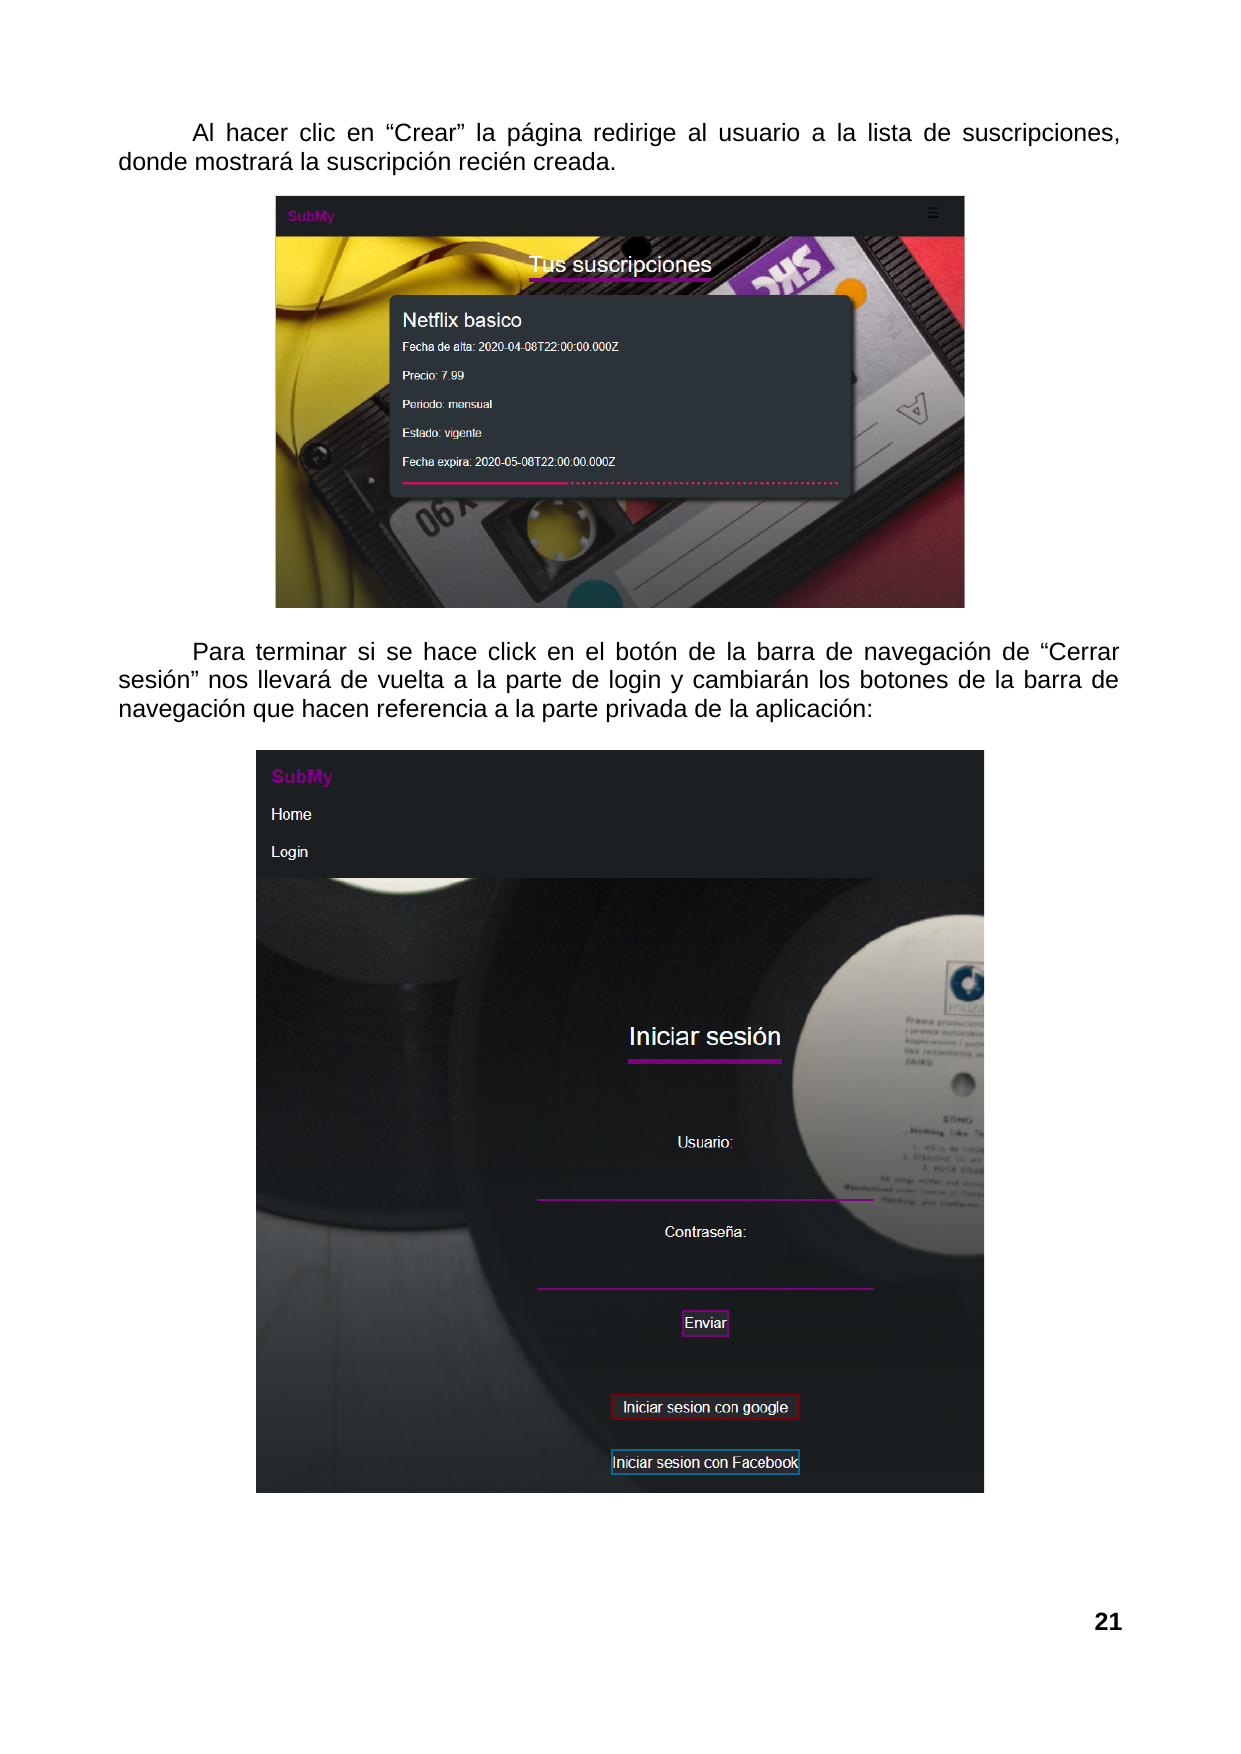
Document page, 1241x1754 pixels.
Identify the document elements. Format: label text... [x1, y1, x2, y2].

text Al hacer clic en “Crear” la página redirige al usuario a la lista de suscripciones, donde mostrará la suscripción recién creada. [118, 118, 1122, 176]
text Para terminar si se hace click en el botón de la barra de navegación de “Cerrar sesión” nos llevará de vuelta a la parte de login y cambiarán los botones de la barra de navegación que hacen referencia a la parte privada de la aplicación: [118, 636, 1122, 723]
picture [256, 750, 985, 1493]
picture [275, 195, 965, 608]
